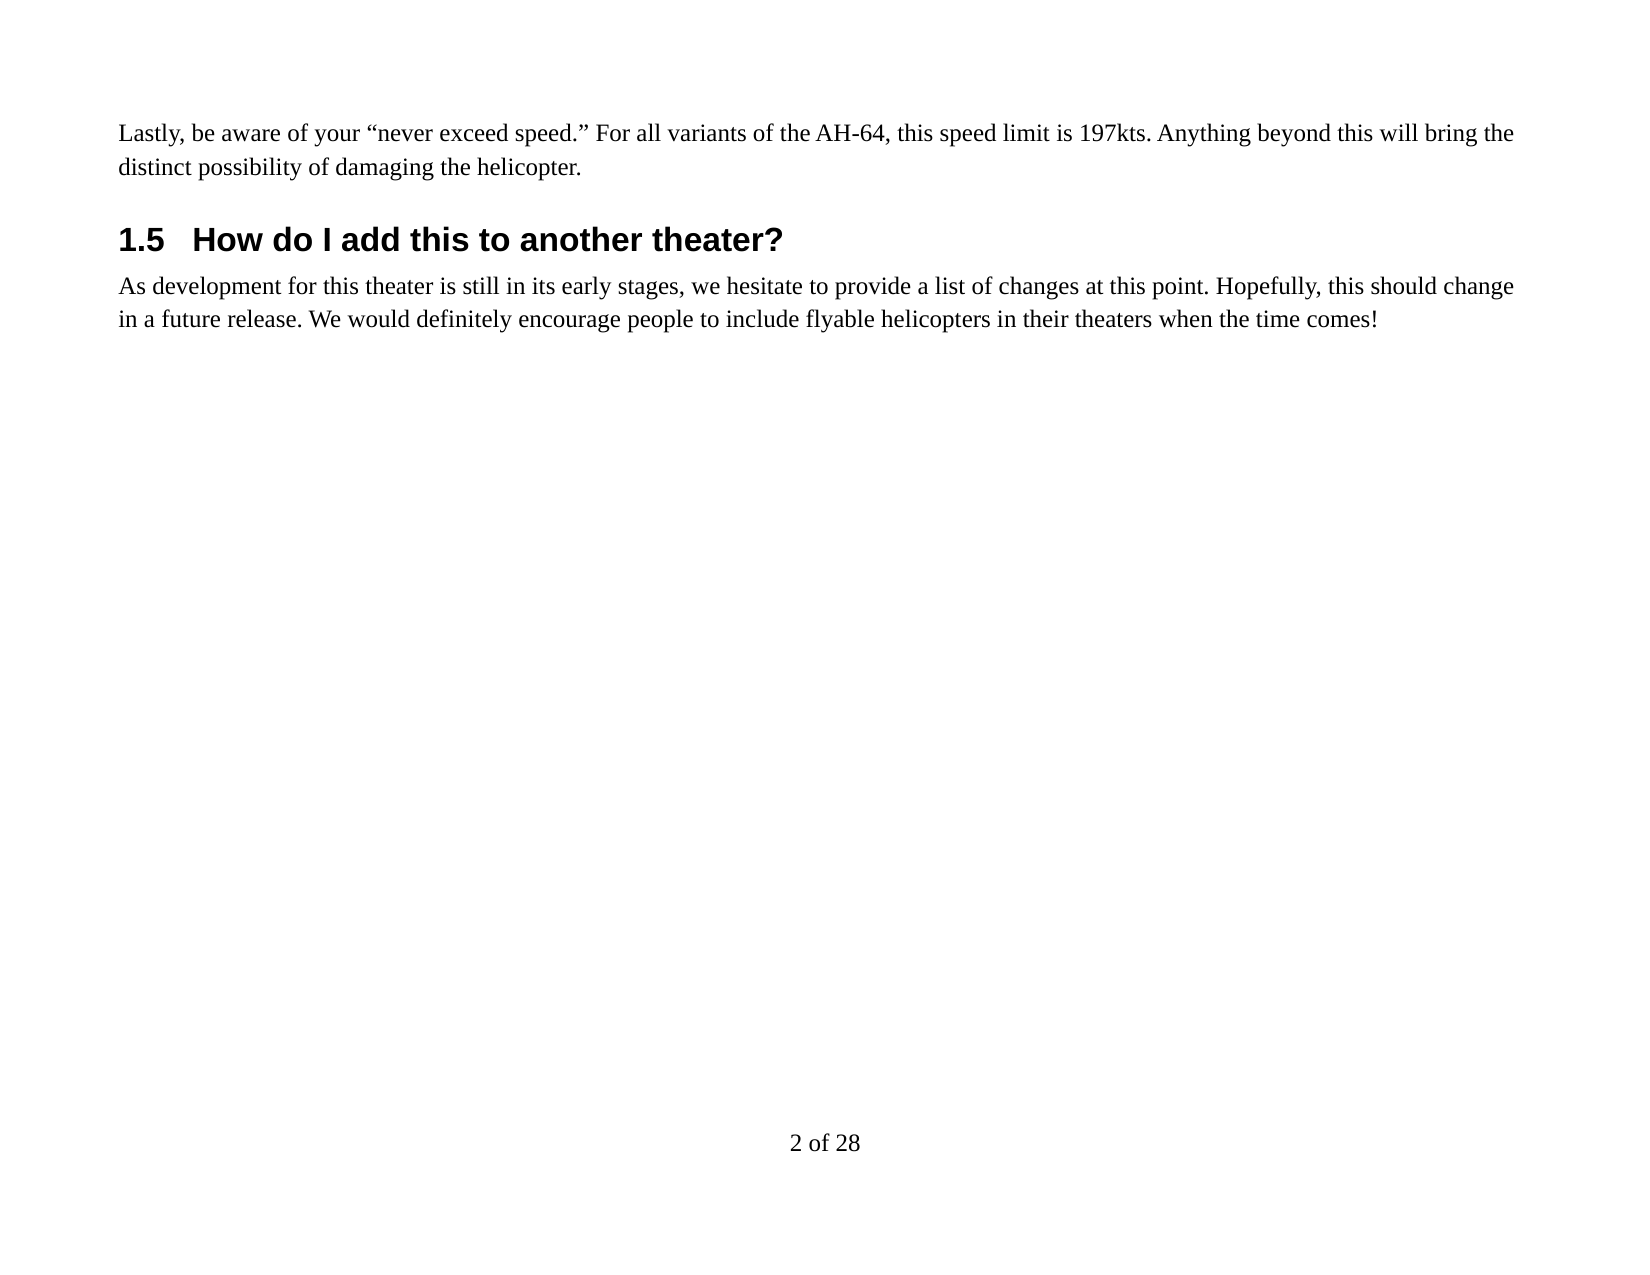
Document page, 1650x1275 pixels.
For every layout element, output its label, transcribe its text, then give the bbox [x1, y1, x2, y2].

text Lastly, be aware of your “never exceed speed.” For all variants of the AH-64, this speed limit is 197kts. Anything beyond this will bring the distinct possibility of damaging the helicopter. [118, 118, 1532, 180]
text As development for this theater is still in its early stages, we hesitate to provide a list of changes at this point. Hopefully, this should change in a future release. We would definitely encourage people to include flyable helicopters in their theaters when the time comes! [118, 271, 1532, 333]
subtitle How do I add this to another theater? [118, 220, 1532, 259]
